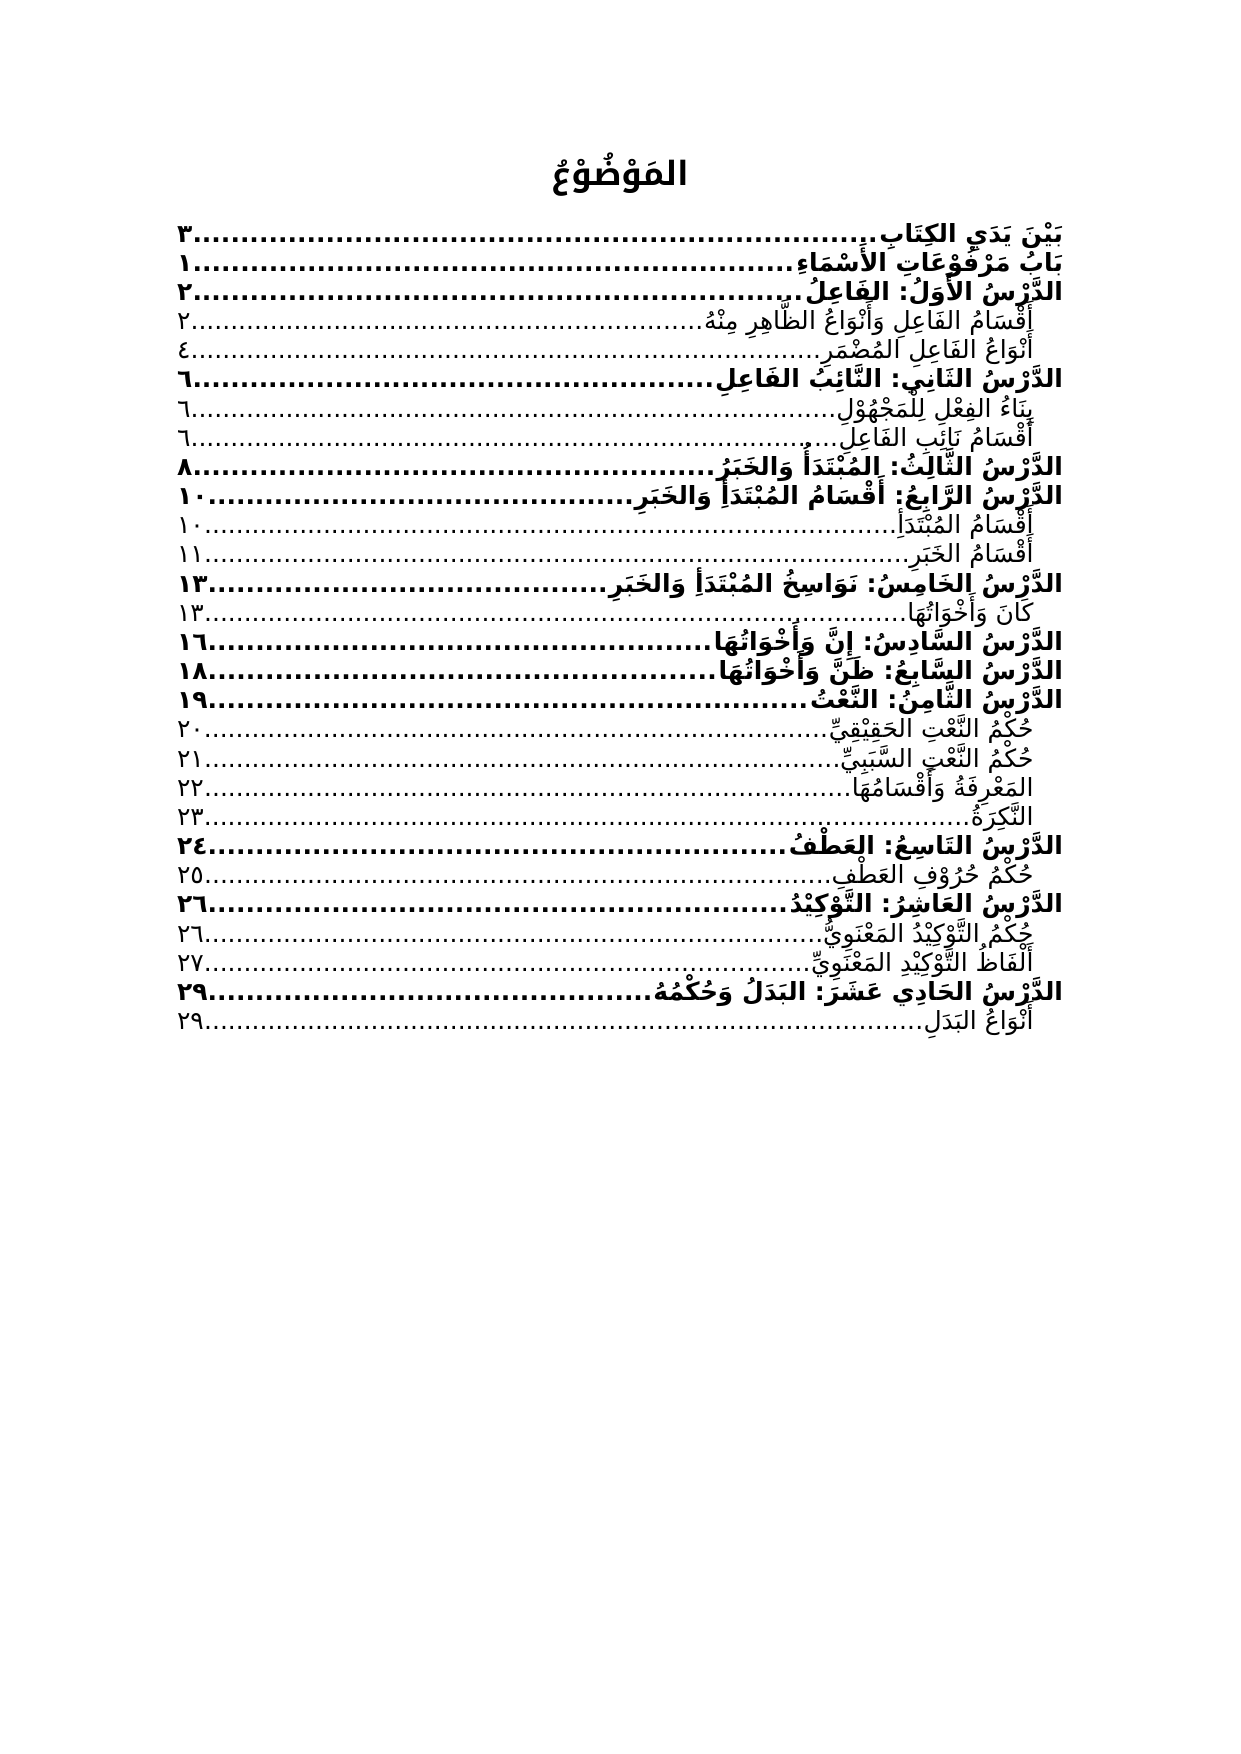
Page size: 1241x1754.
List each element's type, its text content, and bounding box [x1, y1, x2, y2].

text حُكْمُ النَّعْتِ الحَقِيْقِيِّ ٢٠ [177, 715, 1033, 744]
text أَقْسَامُ الفَاعِلِ وَأَنْوَاعُ الظَّاهِرِ مِنْهُ ٢ [177, 306, 1033, 336]
text حُكْمُ التَّوْكِيْدُ المَعْنَوِيُّ ٢٦ [177, 919, 1033, 948]
text أَقْسَامُ الخَبَرِ ١١ [177, 540, 1033, 569]
text الدَّرْسُ العَاشِرُ: التَّوْكِيْدُ ٢٦ [177, 890, 1063, 919]
text الدَّرْسُ الثَّالِثُ: المُبْتَدَأُ وَالخَبَرُ ٨ [177, 452, 1063, 481]
text حُكْمُ حُرُوْفِ العَطْفِ ٢٥ [177, 861, 1033, 890]
text أَقْسَامُ المُبْتَدَأِ ١٠ [177, 511, 1033, 540]
text الدَّرْسُ السَّابِعُ: ظَنَّ وَأَخْوَاتُهَا ١٨ [177, 656, 1063, 686]
text أَلْفَاظُ التَّوْكِيْدِ المَعْنَوِيِّ ٢٧ [177, 948, 1033, 977]
text المَعْرِفَةُ وَأَقْسَامُهَا ٢٢ [177, 773, 1033, 802]
text أَقْسَامُ نَائِبِ الفَاعِلِ ٦ [177, 423, 1033, 452]
text أَنْوَاعُ الفَاعِلِ المُضْمَرِ ٤ [177, 336, 1033, 365]
text بَيْنَ يَدَيِ الكِتَابِ ٣ [177, 219, 1063, 248]
text الدَّرْسُ الأَوَلُ: الفَاعِلُ ٢ [177, 277, 1063, 306]
text النَّكِرَةُ ٢٣ [177, 802, 1033, 831]
text الدَّرْسُ السَّادِسُ: إِنَّ وَأَخْوَاتُهَا ١٦ [177, 627, 1063, 656]
text الدَّرْسُ التَاسِعُ: العَطْفُ ٢٤ [177, 831, 1063, 861]
text الدَّرْسُ الحَادِي عَشَرَ: البَدَلُ وَحُكْمُهُ ٢٩ [177, 977, 1063, 1006]
text بِنَاءُ الفِعْلِ لِلْمَجْهُوْلِ ٦ [177, 394, 1033, 423]
text الدَّرْسُ الثَّامِنُ: النَّعْتُ ١٩ [177, 686, 1063, 715]
text كَانَ وَأَخْوَاتُهَا ١٣ [177, 598, 1033, 627]
subtitle المَوْضُوْعُ [177, 143, 1063, 206]
text الدَّرْسُ الثَانِي: النَّائِبُ الفَاعِلِ ٦ [177, 365, 1063, 394]
text أَنْوَاعُ البَدَلِ ٢٩ [177, 1006, 1033, 1036]
text حُكْمُ النَّعْتِ السَّبَبِيِّ ٢١ [177, 744, 1033, 773]
text الدَّرْسُ الرَّابِعُ: أَقْسَامُ المُبْتَدَأِ وَالخَبَرِ ١٠ [177, 481, 1063, 511]
text بَابُ مَرْفُوْعَاتِ الأَسْمَاءِ ١ [177, 248, 1063, 277]
text الدَّرْسُ الخَامِسُ: نَوَاسِخُ المُبْتَدَأِ وَالخَبَرِ ١٣ [177, 569, 1063, 598]
